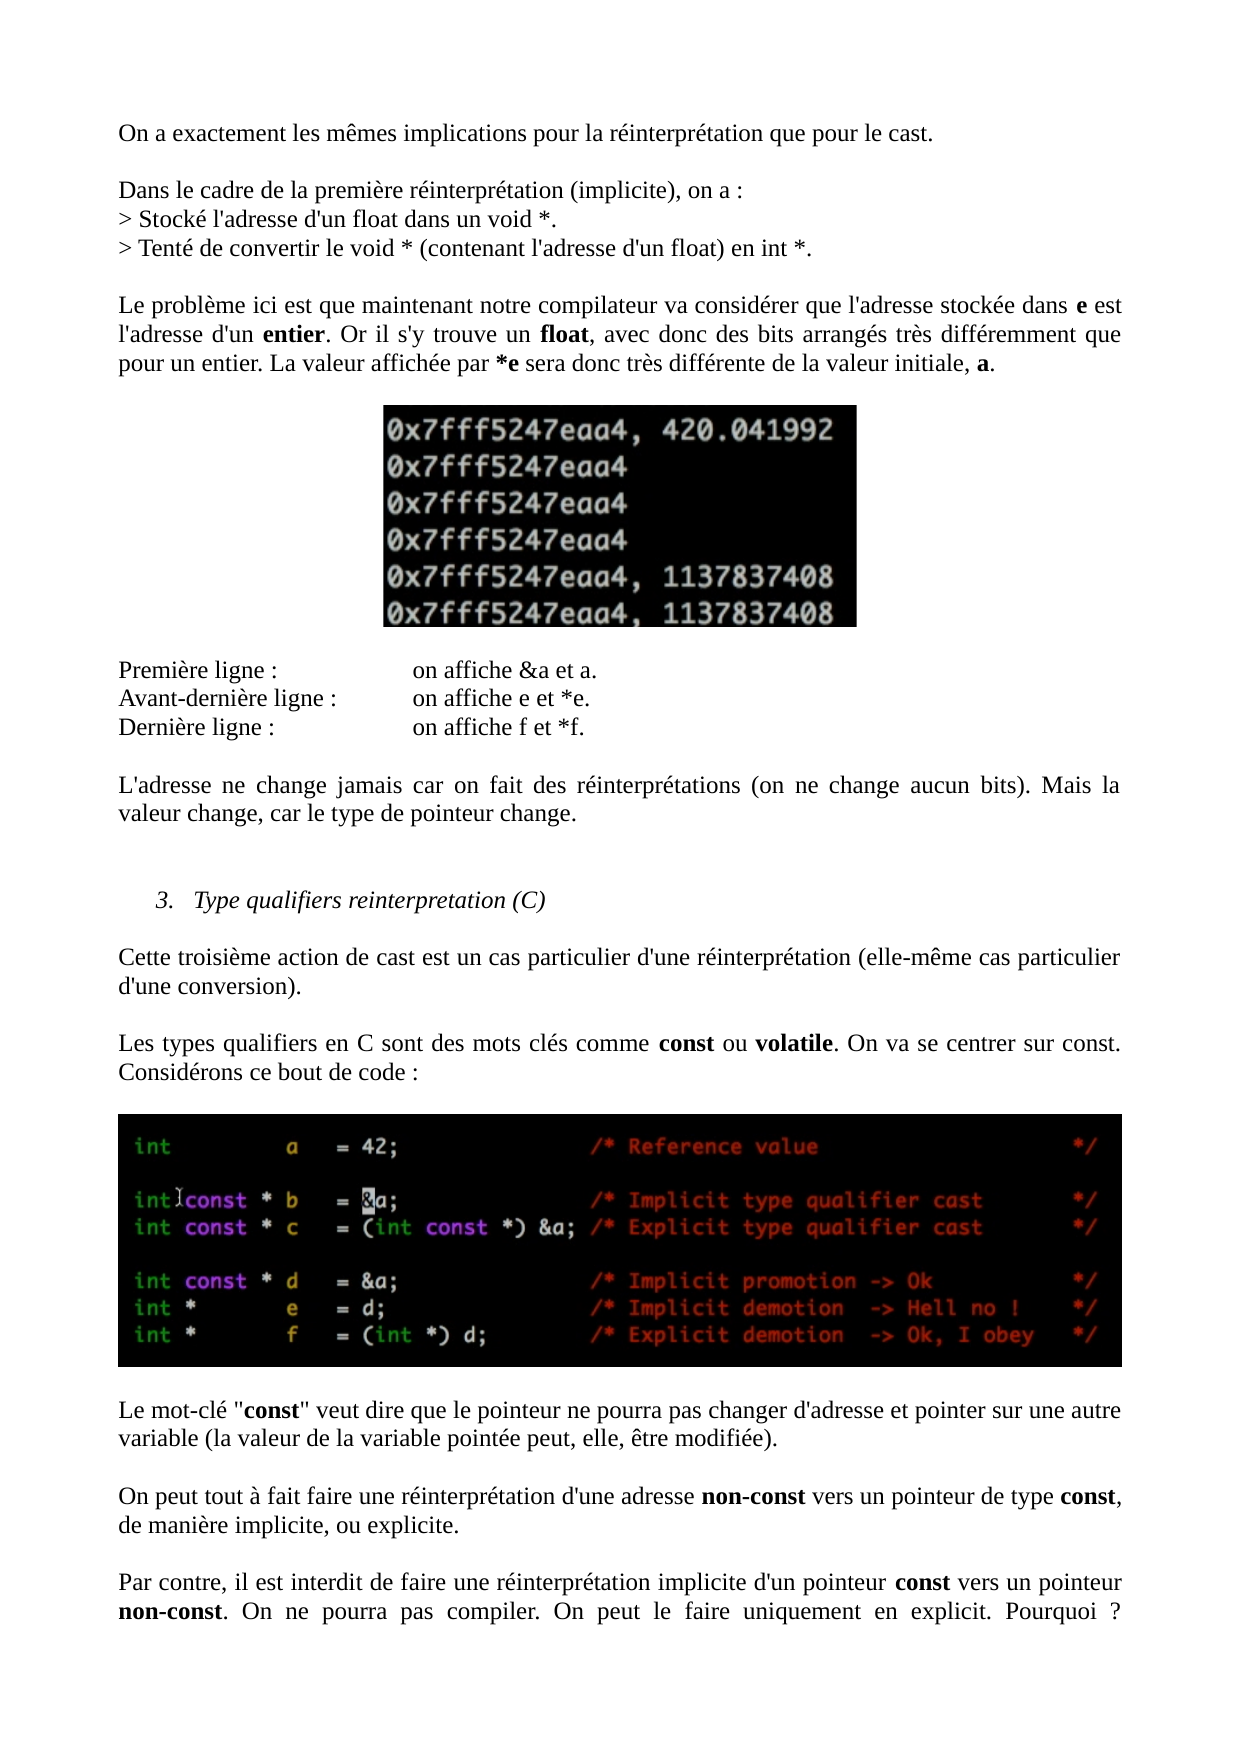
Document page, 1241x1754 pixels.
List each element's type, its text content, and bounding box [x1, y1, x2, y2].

text Cette troisième action de cast est un cas particulier d'une réinterprétation (elle-même cas particulier d'une conversion). [118, 942, 1122, 1000]
text L'adresse ne change jamais car on fait des réinterprétations (on ne change aucun bits). Mais la valeur change, car le type de pointeur change. [118, 770, 1122, 827]
text Avant-dernière ligne : on affiche e et *e. [118, 683, 1122, 712]
text Par contre, il est interdit de faire une réinterprétation implicite d'un pointeur const vers un pointeur non-const. On ne pourra pas compiler. On peut le faire uniquement en explicit. Pourquoi ? [118, 1567, 1122, 1625]
text > Stocké l'adresse d'un float dans un void *. [118, 204, 1122, 233]
text > Tenté de convertir le void * (contenant l'adresse d'un float) en int *. [118, 233, 1122, 262]
text Le problème ici est que maintenant notre compilateur va considérer que l'adresse stockée dans e est l'adresse d'un entier. Or il s'y trouve un float, avec donc des bits arrangés très différemment que pour un entier. La valeur affichée par *e sera donc très différente de la valeur initiale, a. [118, 291, 1122, 377]
text Dans le cadre de la première réinterprétation (implicite), on a : [118, 176, 1122, 204]
text Les types qualifiers en C sont des mots clés comme const ou volatile. On va se centrer sur const. Considérons ce bout de code : [118, 1028, 1122, 1086]
text Première ligne : on affiche &a et a. [118, 655, 1122, 683]
text On a exactement les mêmes implications pour la réinterprétation que pour le cast. [118, 118, 1122, 147]
text Dernière ligne : on affiche f et *f. [118, 712, 1122, 741]
text On peut tout à fait faire une réinterprétation d'une adresse non-const vers un pointeur de type const, de manière implicite, ou explicite. [118, 1481, 1122, 1538]
text Le mot-clé "const" veut dire que le pointeur ne pourra pas changer d'adresse et pointer sur une autre variable (la valeur de la variable pointée peut, elle, être modifiée). [118, 1395, 1122, 1452]
list Type qualifiers reinterpretation (C) [156, 885, 1122, 913]
